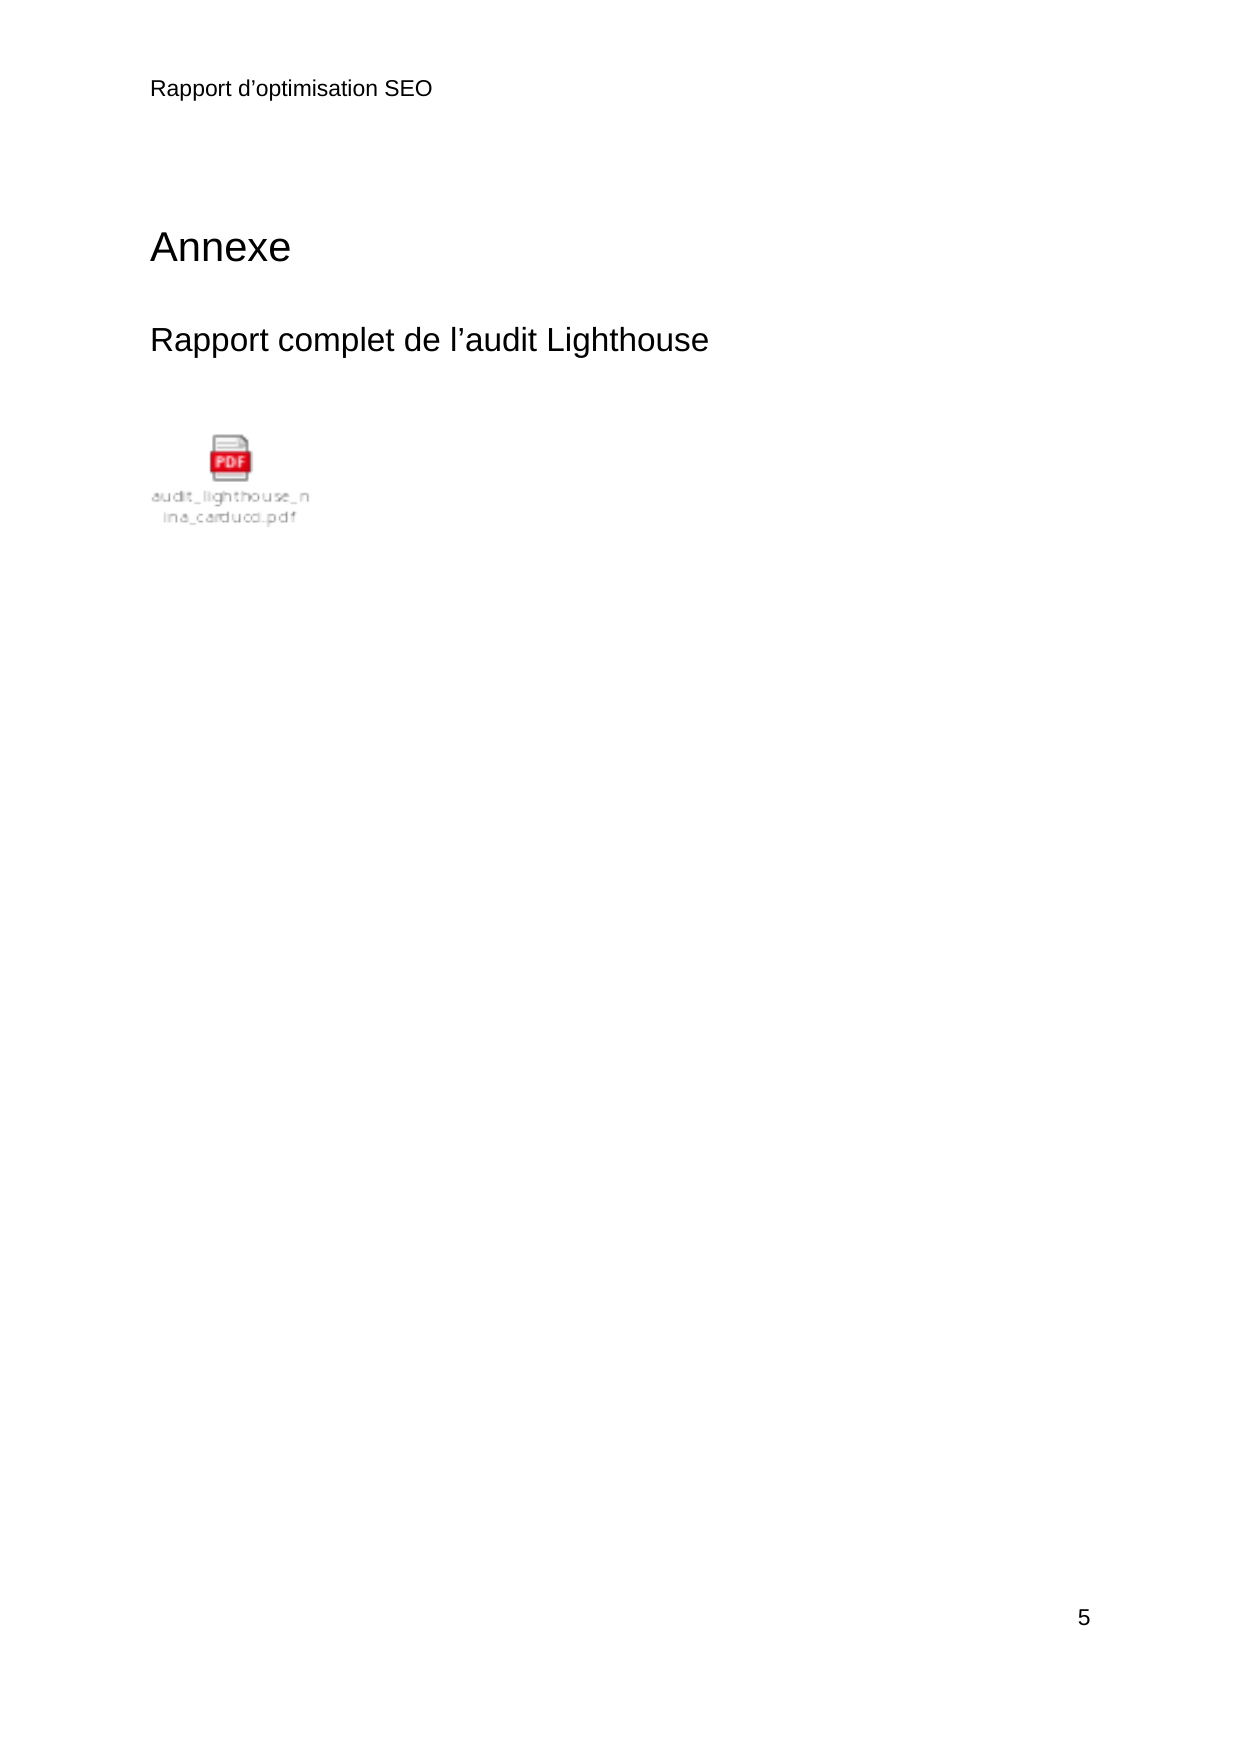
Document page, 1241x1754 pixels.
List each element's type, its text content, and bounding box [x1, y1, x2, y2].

subtitle Annexe [150, 222, 1090, 270]
subtitle Rapport complet de l’audit Lighthouse [150, 320, 1090, 358]
